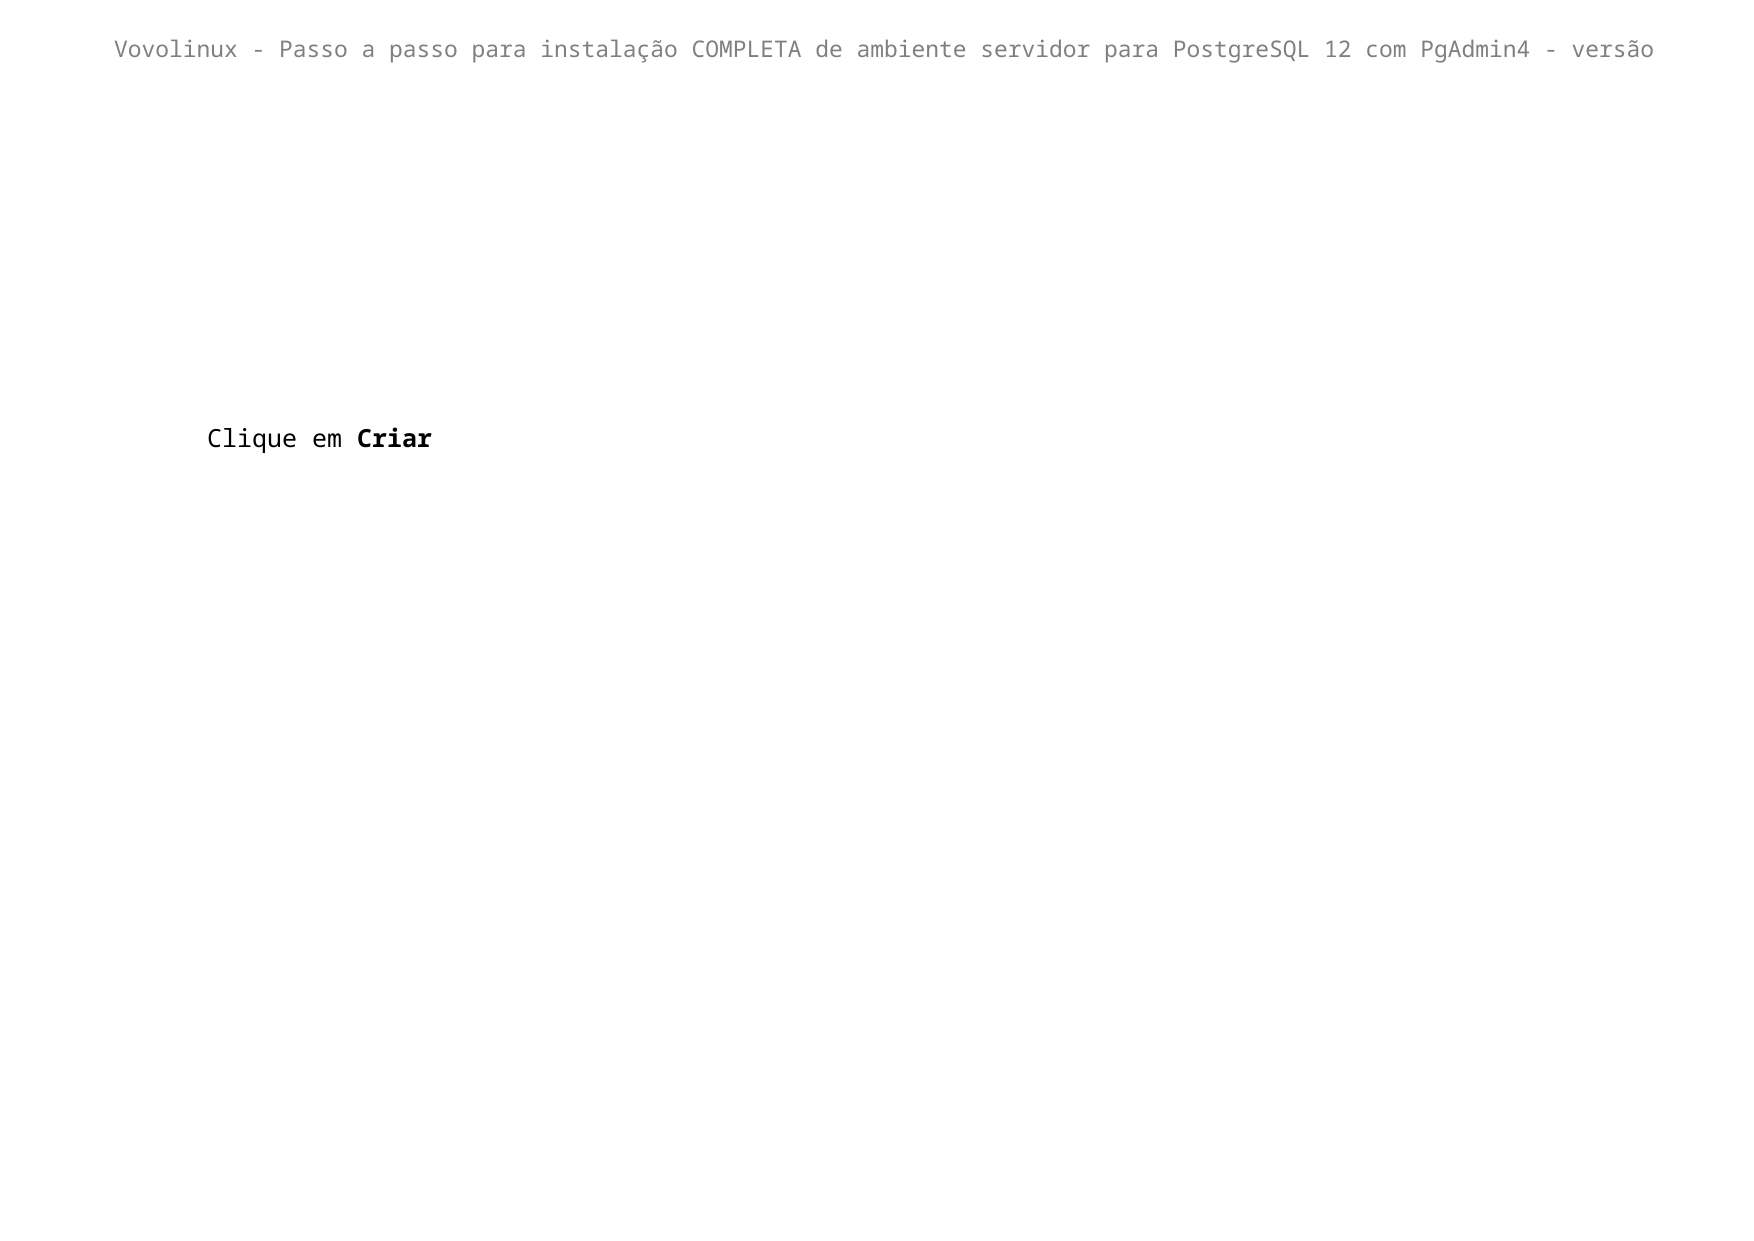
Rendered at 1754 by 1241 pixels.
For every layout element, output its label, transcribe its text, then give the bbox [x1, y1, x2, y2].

text Clique em Criar [207, 421, 1695, 455]
